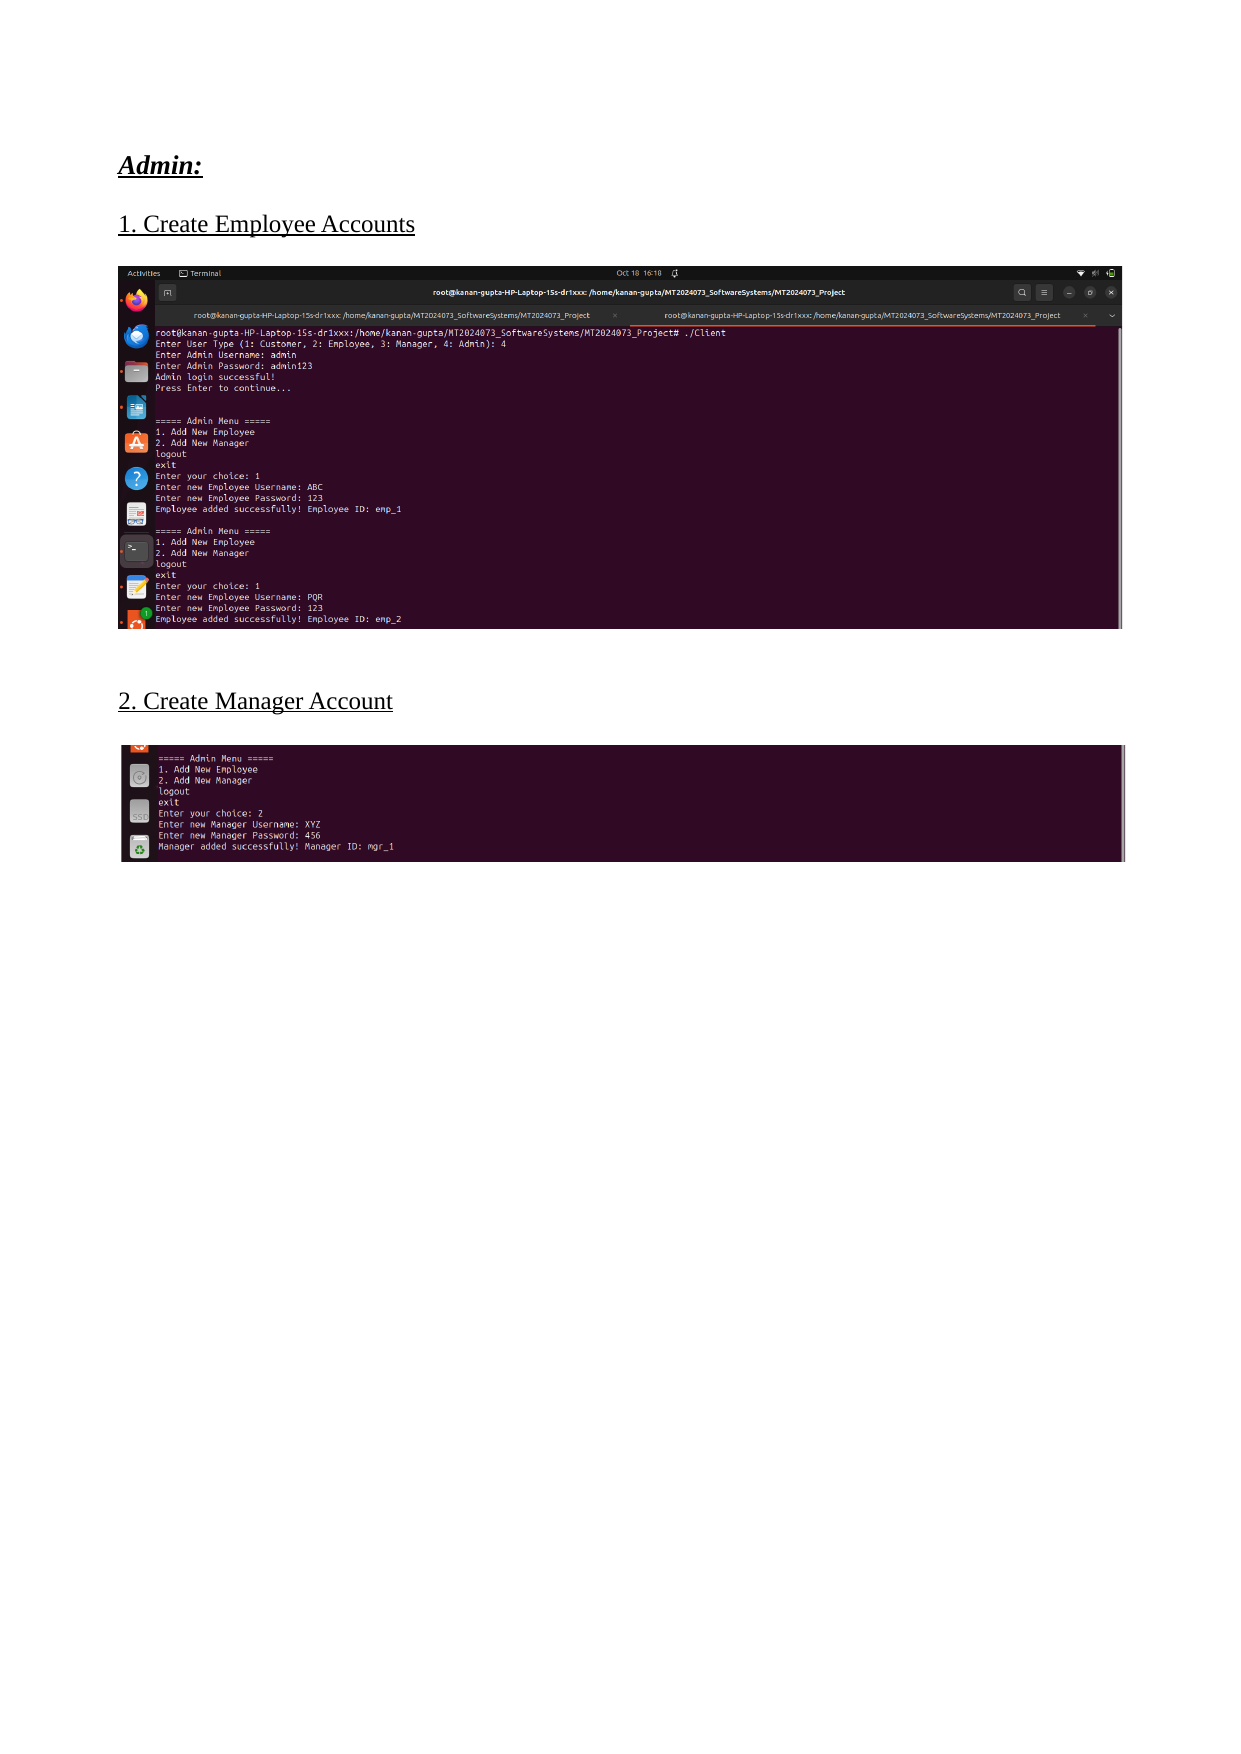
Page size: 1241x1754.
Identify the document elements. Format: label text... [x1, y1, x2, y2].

picture [121, 805, 1126, 862]
text Admin: 1. Create Employee Accounts [118, 149, 1122, 238]
picture [118, 266, 1123, 629]
text 2. Create Manager Account [118, 686, 1122, 715]
